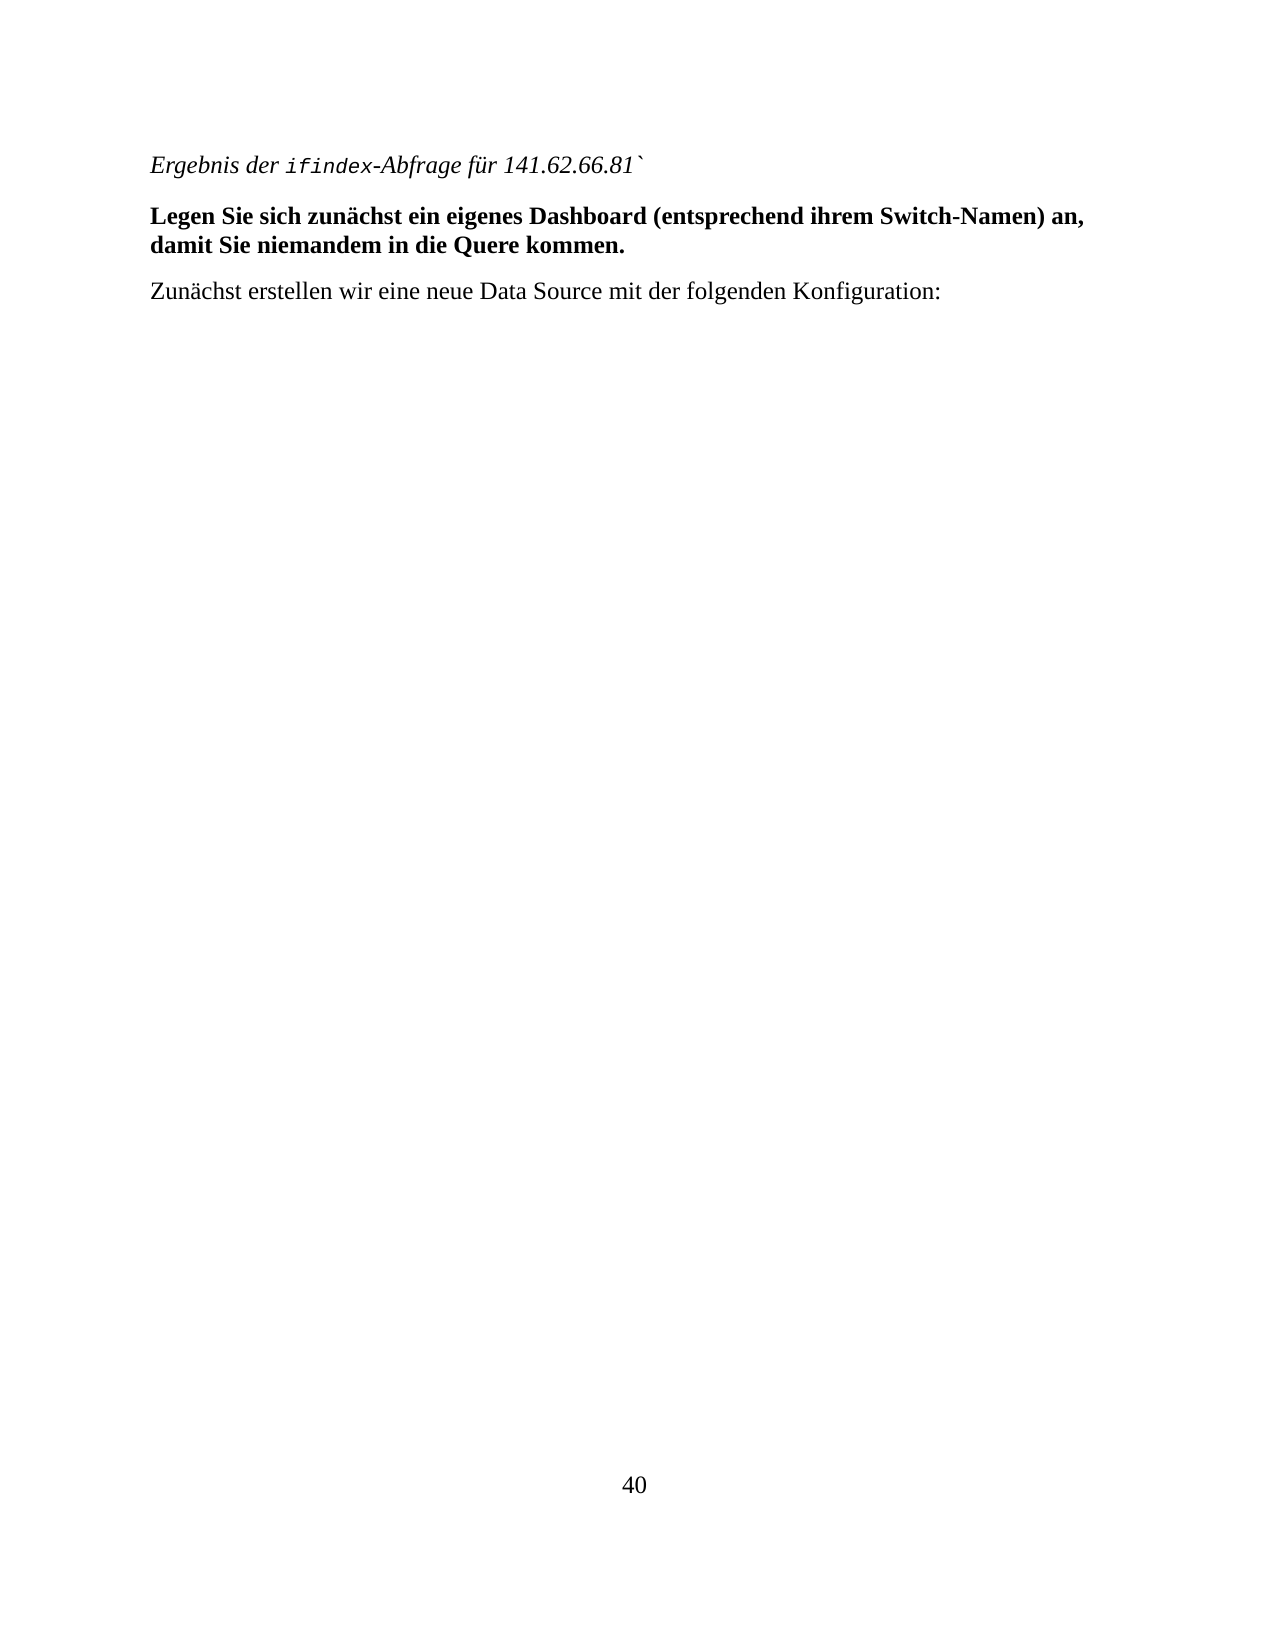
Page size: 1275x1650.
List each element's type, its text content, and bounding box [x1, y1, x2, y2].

text Zunächst erstellen wir eine neue Data Source mit der folgenden Konfiguration: [150, 276, 1125, 305]
text Ergebnis der ifindex-Abfrage für 141.62.66.81` [150, 150, 1125, 179]
text Legen Sie sich zunächst ein eigenes Dashboard (entsprechend ihrem Switch-Namen) an, damit Sie niemandem in die Quere kommen. [150, 201, 1125, 258]
